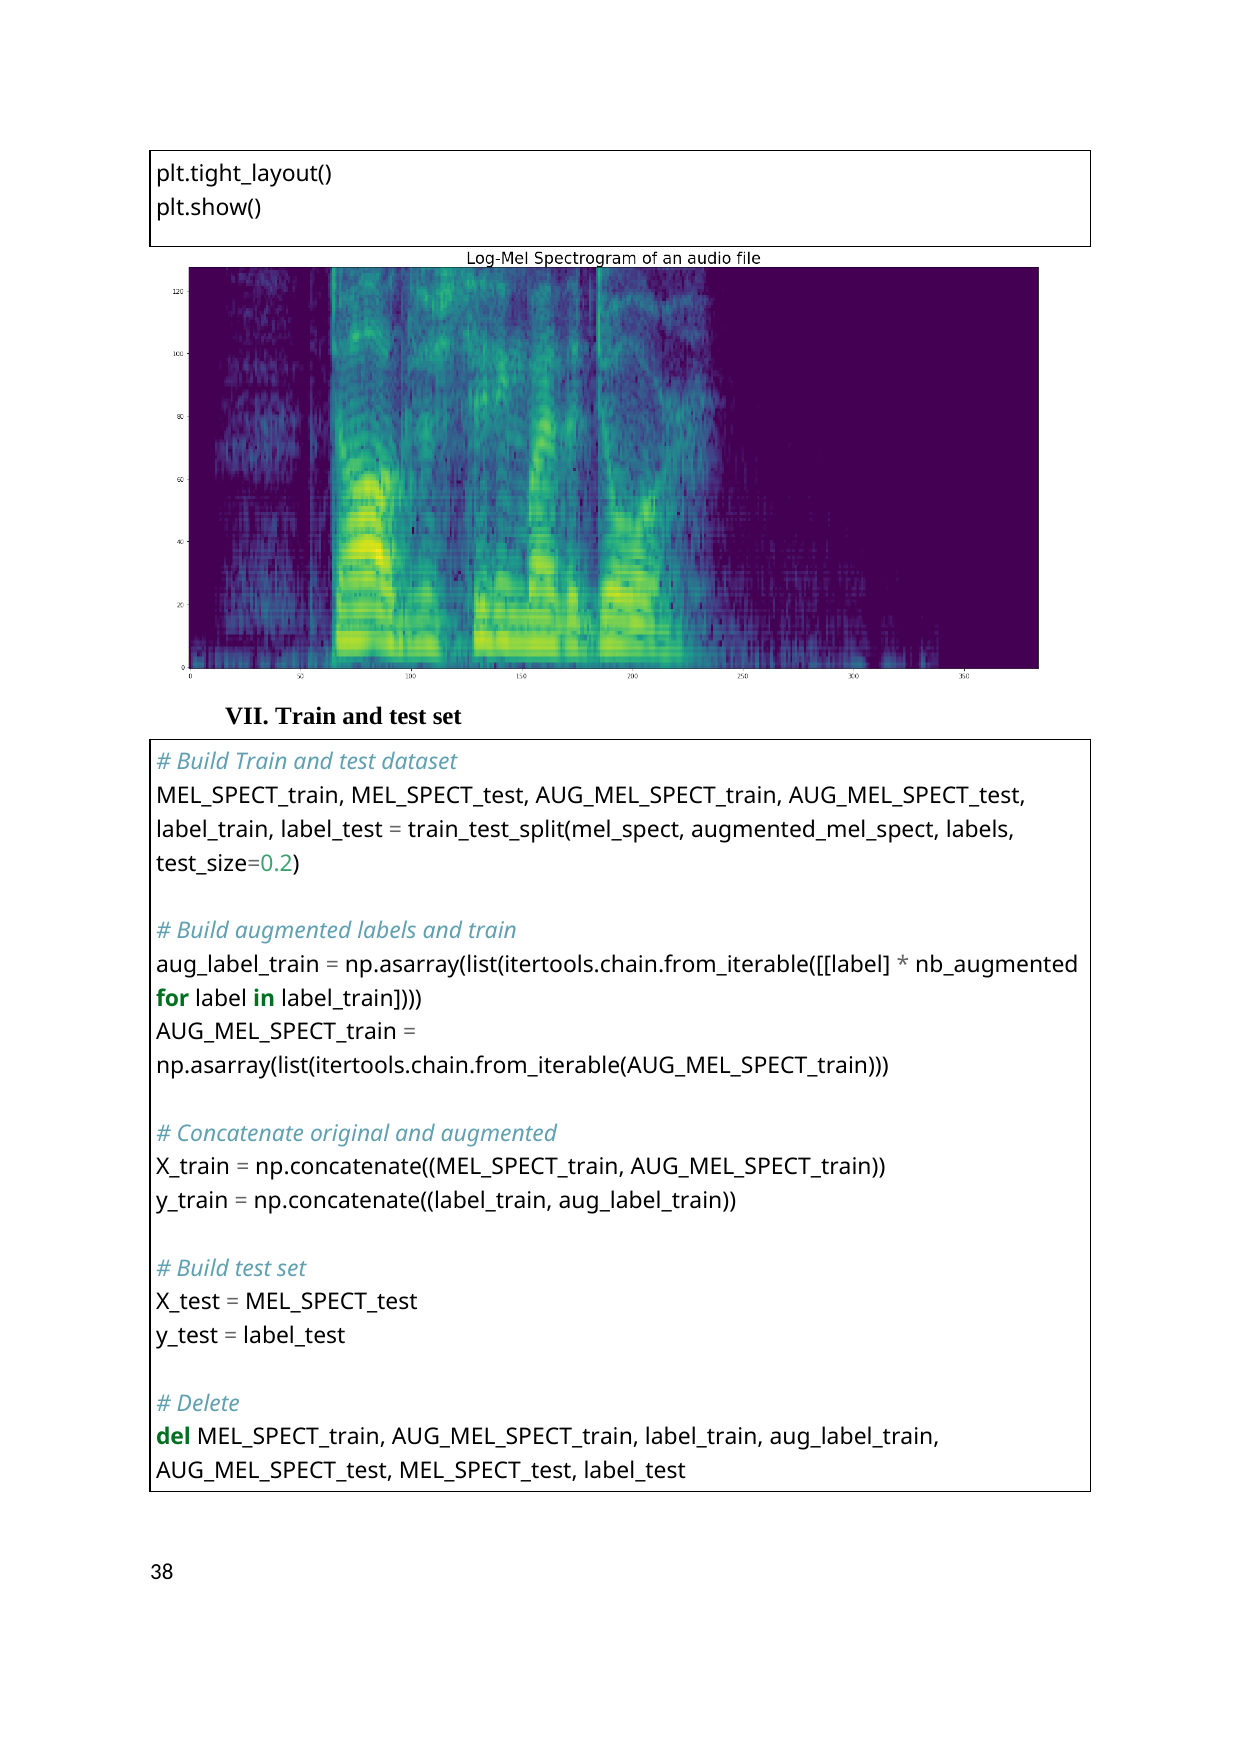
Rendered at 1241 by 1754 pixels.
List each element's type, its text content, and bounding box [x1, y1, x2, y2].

picture [168, 247, 1044, 683]
subtitle VII. Train and test set [150, 701, 1090, 730]
table_header plt.tight_layout() plt.show() [151, 151, 1090, 246]
table_header # Build Train and test dataset MEL_SPECT_train, MEL_SPECT_test, AUG_MEL_SPECT_train, AUG_MEL_SPECT_test, label_train, label_test = train_test_split(mel_spect, augmented_mel_spect, labels, test_size=0.2) # Build augmented labels and train aug_label_train = np.asarray(list(itertools.chain.from_iterable([[label] * nb_augmented for label in label_train]))) AUG_MEL_SPECT_train = np.asarray(list(itertools.chain.from_iterable(AUG_MEL_SPECT_train))) # Concatenate original and augmented X_train = np.concatenate((MEL_SPECT_train, AUG_MEL_SPECT_train)) y_train = np.concatenate((label_train, aug_label_train)) # Build test set X_test = MEL_SPECT_test y_test = label_test # Delete del MEL_SPECT_train, AUG_MEL_SPECT_train, label_train, aug_label_train, AUG_MEL_SPECT_test, MEL_SPECT_test, label_test [151, 740, 1090, 1491]
